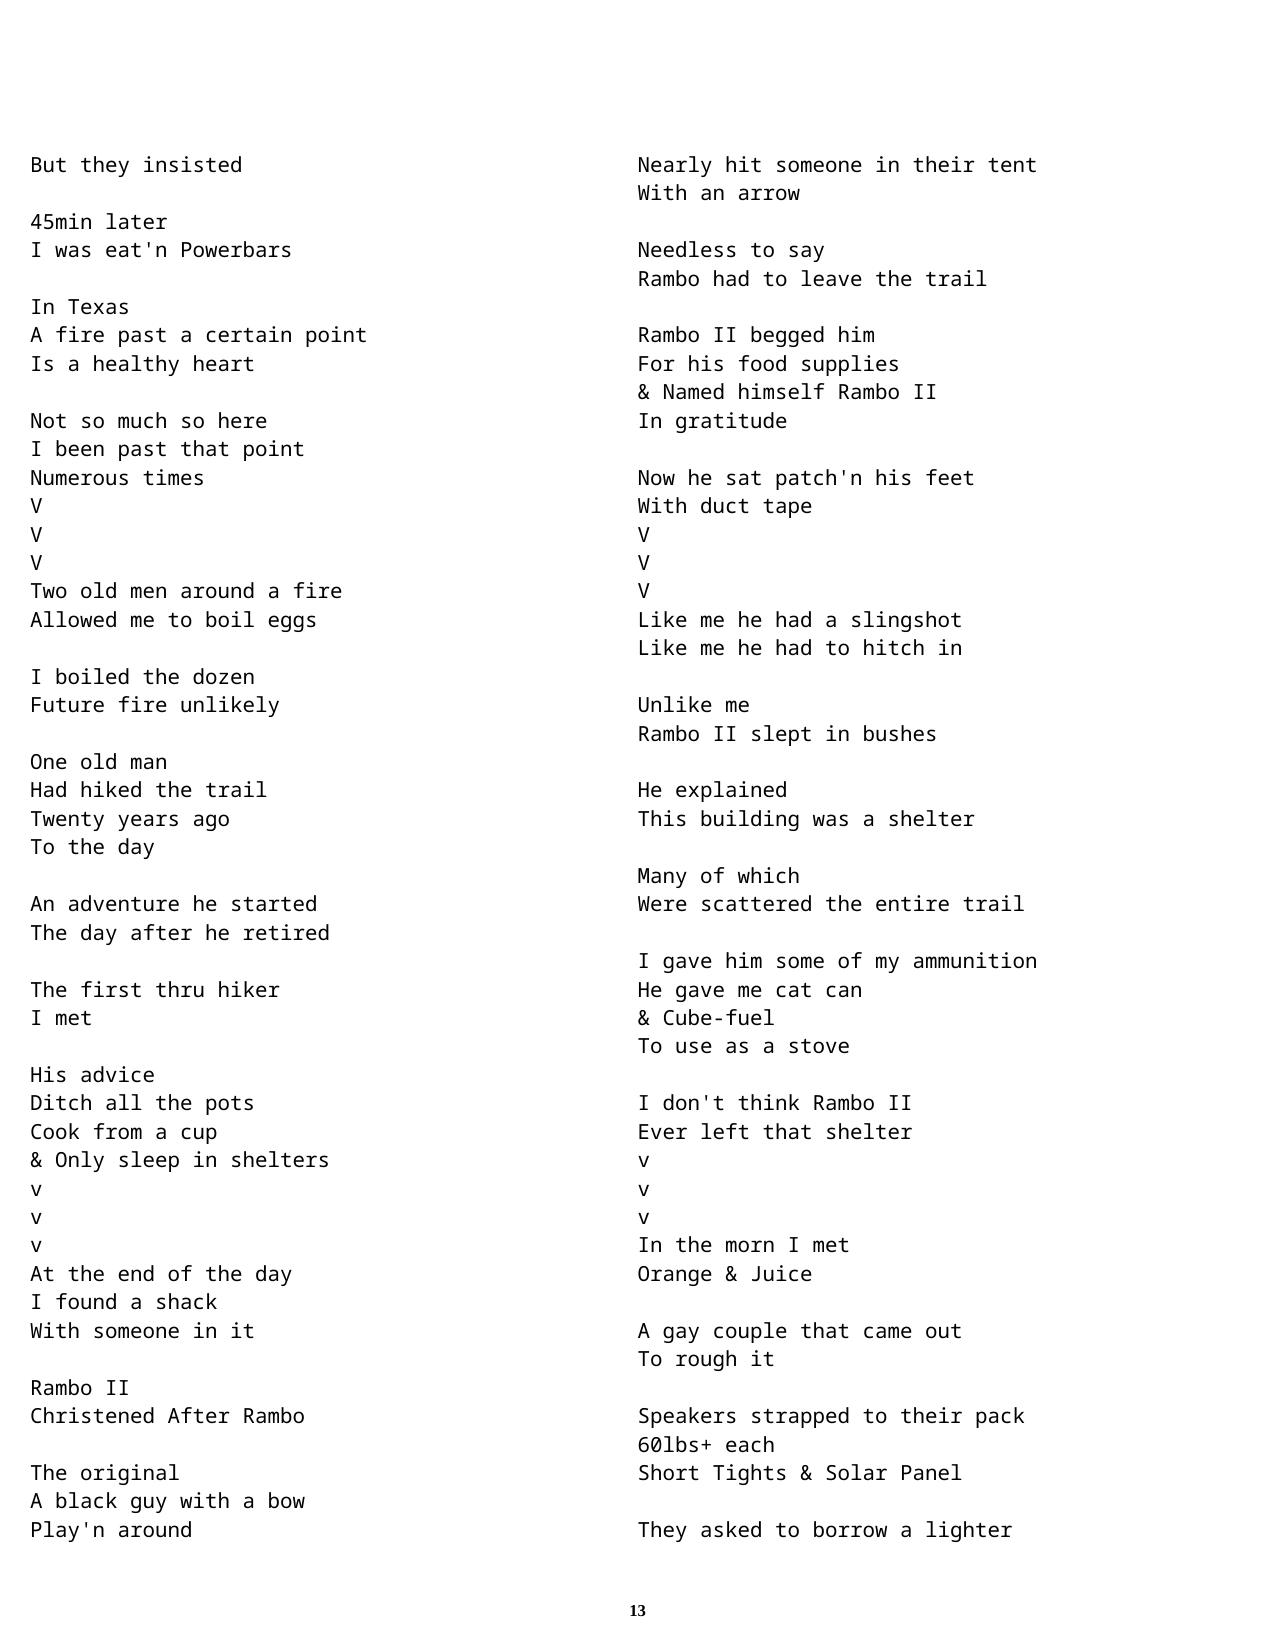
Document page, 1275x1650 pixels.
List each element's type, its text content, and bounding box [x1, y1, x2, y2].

text I found a shack [30, 1287, 637, 1316]
text I don't think Rambo II [637, 1088, 1245, 1117]
text With duct tape [637, 491, 1245, 520]
text v [30, 1231, 637, 1259]
text V [30, 520, 637, 548]
text Two old men around a fire [30, 577, 637, 605]
text To the day [30, 832, 637, 861]
text Ever left that shelter [637, 1117, 1245, 1145]
text They asked to borrow a lighter [637, 1515, 1245, 1543]
text v [30, 1174, 637, 1202]
text Not so much so here [30, 406, 637, 434]
text Like me he had a slingshot [637, 605, 1245, 633]
text With someone in it [30, 1316, 637, 1344]
text A black guy with a bow [30, 1487, 637, 1515]
text Like me he had to hitch in [637, 633, 1245, 662]
text An adventure he started [30, 889, 637, 918]
text In gratitude [637, 406, 1245, 434]
text Were scattered the entire trail [637, 889, 1245, 918]
text One old man [30, 747, 637, 776]
text 45min later [30, 207, 637, 235]
text Orange & Juice [637, 1259, 1245, 1287]
text & Named himself Rambo II [637, 377, 1245, 406]
text & Cube-fuel [637, 1003, 1245, 1032]
text V [30, 548, 637, 577]
text At the end of the day [30, 1259, 637, 1287]
text v [637, 1174, 1245, 1202]
text Short Tights & Solar Panel [637, 1458, 1245, 1487]
text Many of which [637, 861, 1245, 889]
text Is a healthy heart [30, 349, 637, 377]
text Rambo had to leave the trail [637, 264, 1245, 292]
text Twenty years ago [30, 804, 637, 832]
text I gave him some of my ammunition [637, 946, 1245, 975]
text Rambo II begged him [637, 321, 1245, 349]
text But they insisted [30, 150, 637, 178]
text Now he sat patch'n his feet [637, 463, 1245, 491]
text V [637, 577, 1245, 605]
text A fire past a certain point [30, 321, 637, 349]
text I met [30, 1003, 637, 1032]
text v [30, 1202, 637, 1231]
text Needless to say [637, 235, 1245, 264]
text v [637, 1202, 1245, 1231]
text The first thru hiker [30, 975, 637, 1003]
text With an arrow [637, 178, 1245, 207]
text V [30, 491, 637, 520]
text To use as a stove [637, 1032, 1245, 1060]
text In the morn I met [637, 1231, 1245, 1259]
text Unlike me [637, 690, 1245, 719]
text v [637, 1145, 1245, 1174]
text In Texas [30, 292, 637, 321]
text Play'n around [30, 1515, 637, 1543]
text His advice [30, 1060, 637, 1088]
text Rambo II [30, 1373, 637, 1401]
text For his food supplies [637, 349, 1245, 377]
text V [637, 548, 1245, 577]
text Cook from a cup [30, 1117, 637, 1145]
text Nearly hit someone in their tent [637, 150, 1245, 178]
text Ditch all the pots [30, 1088, 637, 1117]
text Allowed me to boil eggs [30, 605, 637, 633]
text To rough it [637, 1344, 1245, 1373]
text The original [30, 1458, 637, 1487]
text Had hiked the trail [30, 776, 637, 804]
text The day after he retired [30, 918, 637, 946]
text He gave me cat can [637, 975, 1245, 1003]
text & Only sleep in shelters [30, 1145, 637, 1174]
text V [637, 520, 1245, 548]
text 60lbs+ each [637, 1430, 1245, 1458]
text A gay couple that came out [637, 1316, 1245, 1344]
text I been past that point [30, 434, 637, 463]
text Future fire unlikely [30, 690, 637, 719]
text Speakers strapped to their pack [637, 1401, 1245, 1430]
text Numerous times [30, 463, 637, 491]
text Rambo II slept in bushes [637, 719, 1245, 747]
text I was eat'n Powerbars [30, 235, 637, 264]
text I boiled the dozen [30, 662, 637, 690]
text He explained [637, 776, 1245, 804]
text This building was a shelter [637, 804, 1245, 832]
text Christened After Rambo [30, 1401, 637, 1430]
